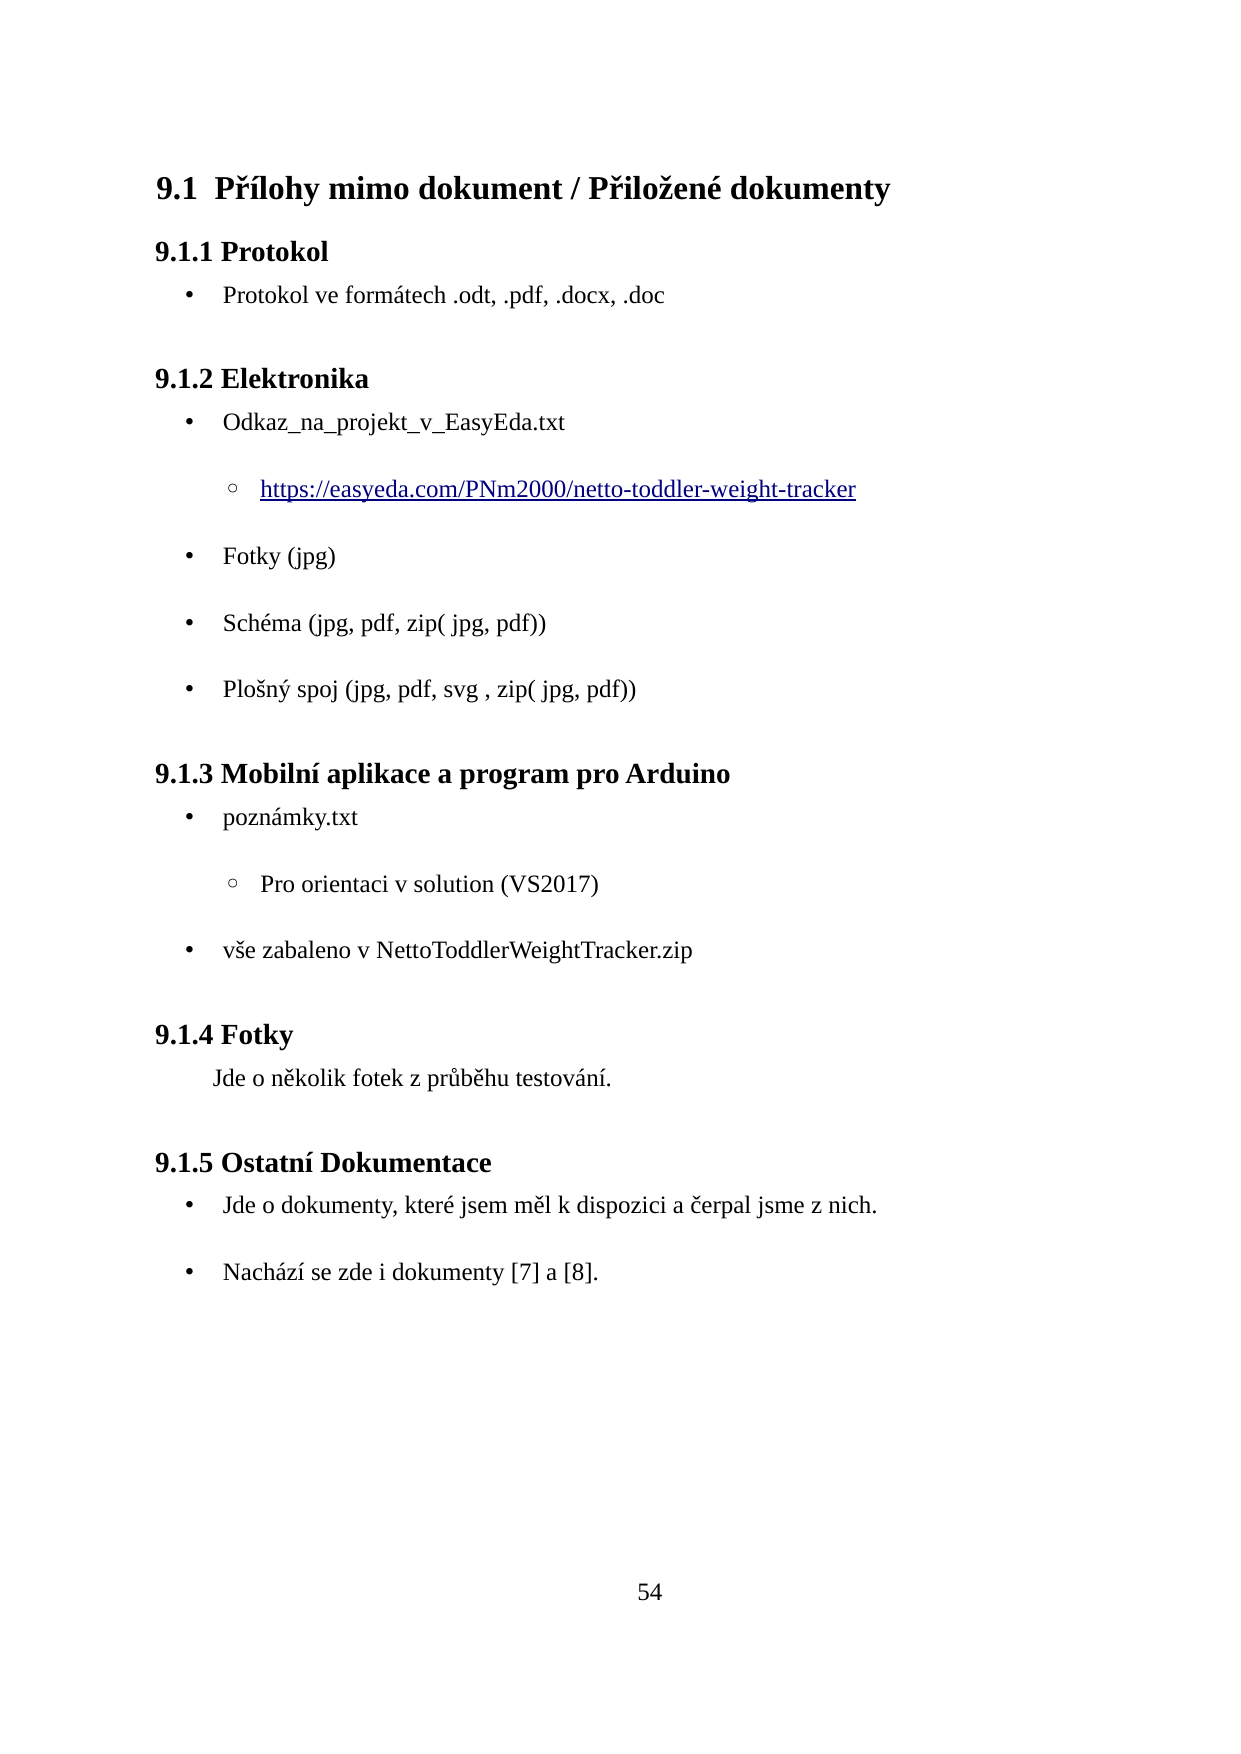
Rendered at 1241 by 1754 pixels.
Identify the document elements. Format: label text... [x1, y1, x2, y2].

list Nachází se zde i dokumenty [7] a [8]. [185, 1257, 1093, 1286]
list Jde o dokumenty, které jsem měl k dispozici a čerpal jsme z nich. [185, 1191, 1093, 1219]
subtitle Mobilní aplikace a program pro Arduino [148, 756, 1093, 790]
list Plošný spoj (jpg, pdf, svg , zip( jpg, pdf)) [185, 674, 1093, 703]
list Schéma (jpg, pdf, zip( jpg, pdf)) [185, 608, 1093, 637]
text Jde o několik fotek z průběhu testování. [148, 1063, 1093, 1092]
list Pro orientaci v solution (VS2017) [223, 869, 1093, 898]
subtitle Ostatní Dokumentace [148, 1145, 1093, 1178]
subtitle Fotky [148, 1017, 1093, 1051]
list poznámky.txt [185, 802, 1093, 831]
list vše zabaleno v NettoToddlerWeightTracker.zip [185, 936, 1093, 964]
list https://easyeda.com/PNm2000/netto-toddler-weight-tracker [223, 474, 1093, 503]
list Fotky (jpg) [185, 541, 1093, 570]
subtitle Přílohy mimo dokument / Přiložené dokumenty [148, 168, 1093, 207]
subtitle Elektronika [148, 362, 1093, 395]
list Odkaz_na_projekt_v_EasyEda.txt [185, 407, 1093, 436]
list Protokol ve formátech .odt, .pdf, .docx, .doc [185, 280, 1093, 309]
subtitle Protokol [148, 234, 1093, 268]
